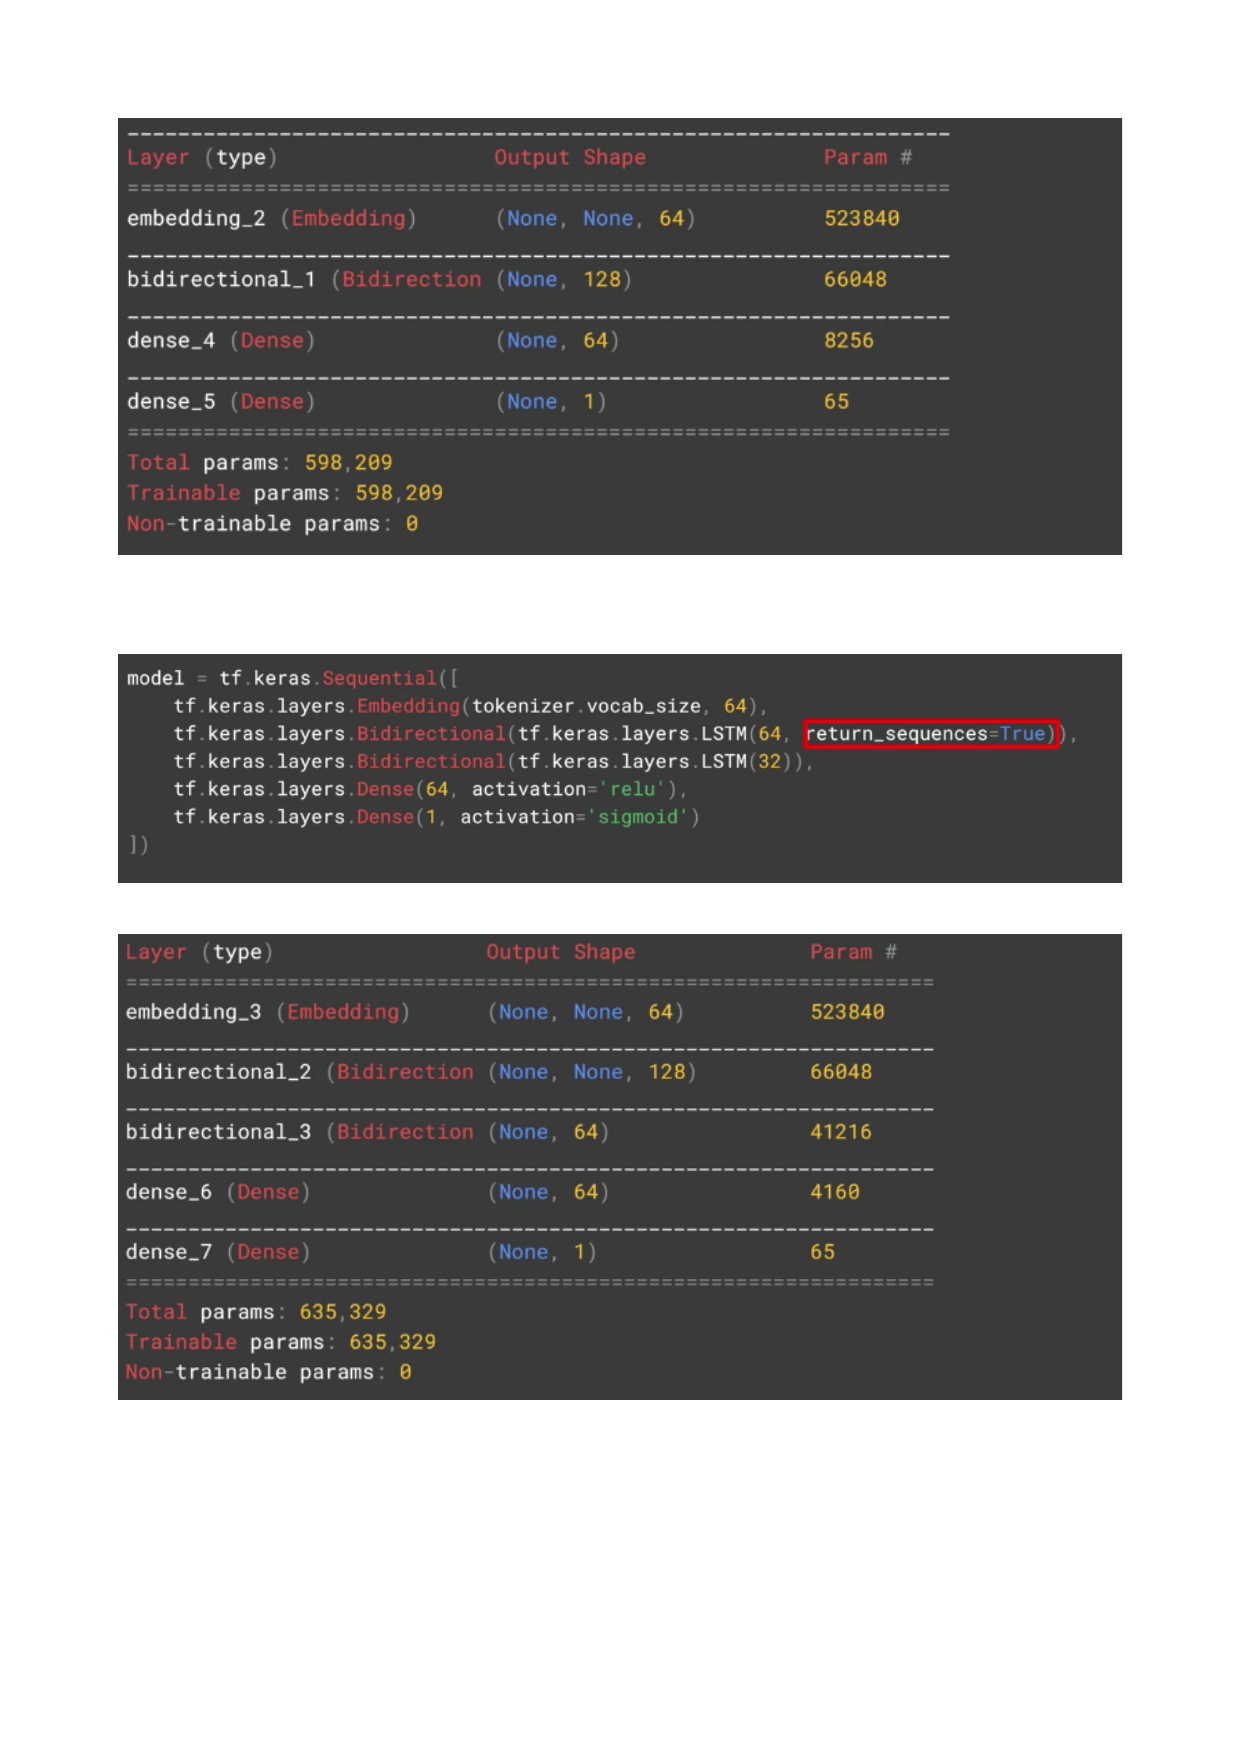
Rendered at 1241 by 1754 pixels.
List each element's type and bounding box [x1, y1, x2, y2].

picture [118, 118, 1123, 555]
picture [118, 934, 1123, 1400]
picture [118, 654, 1123, 883]
